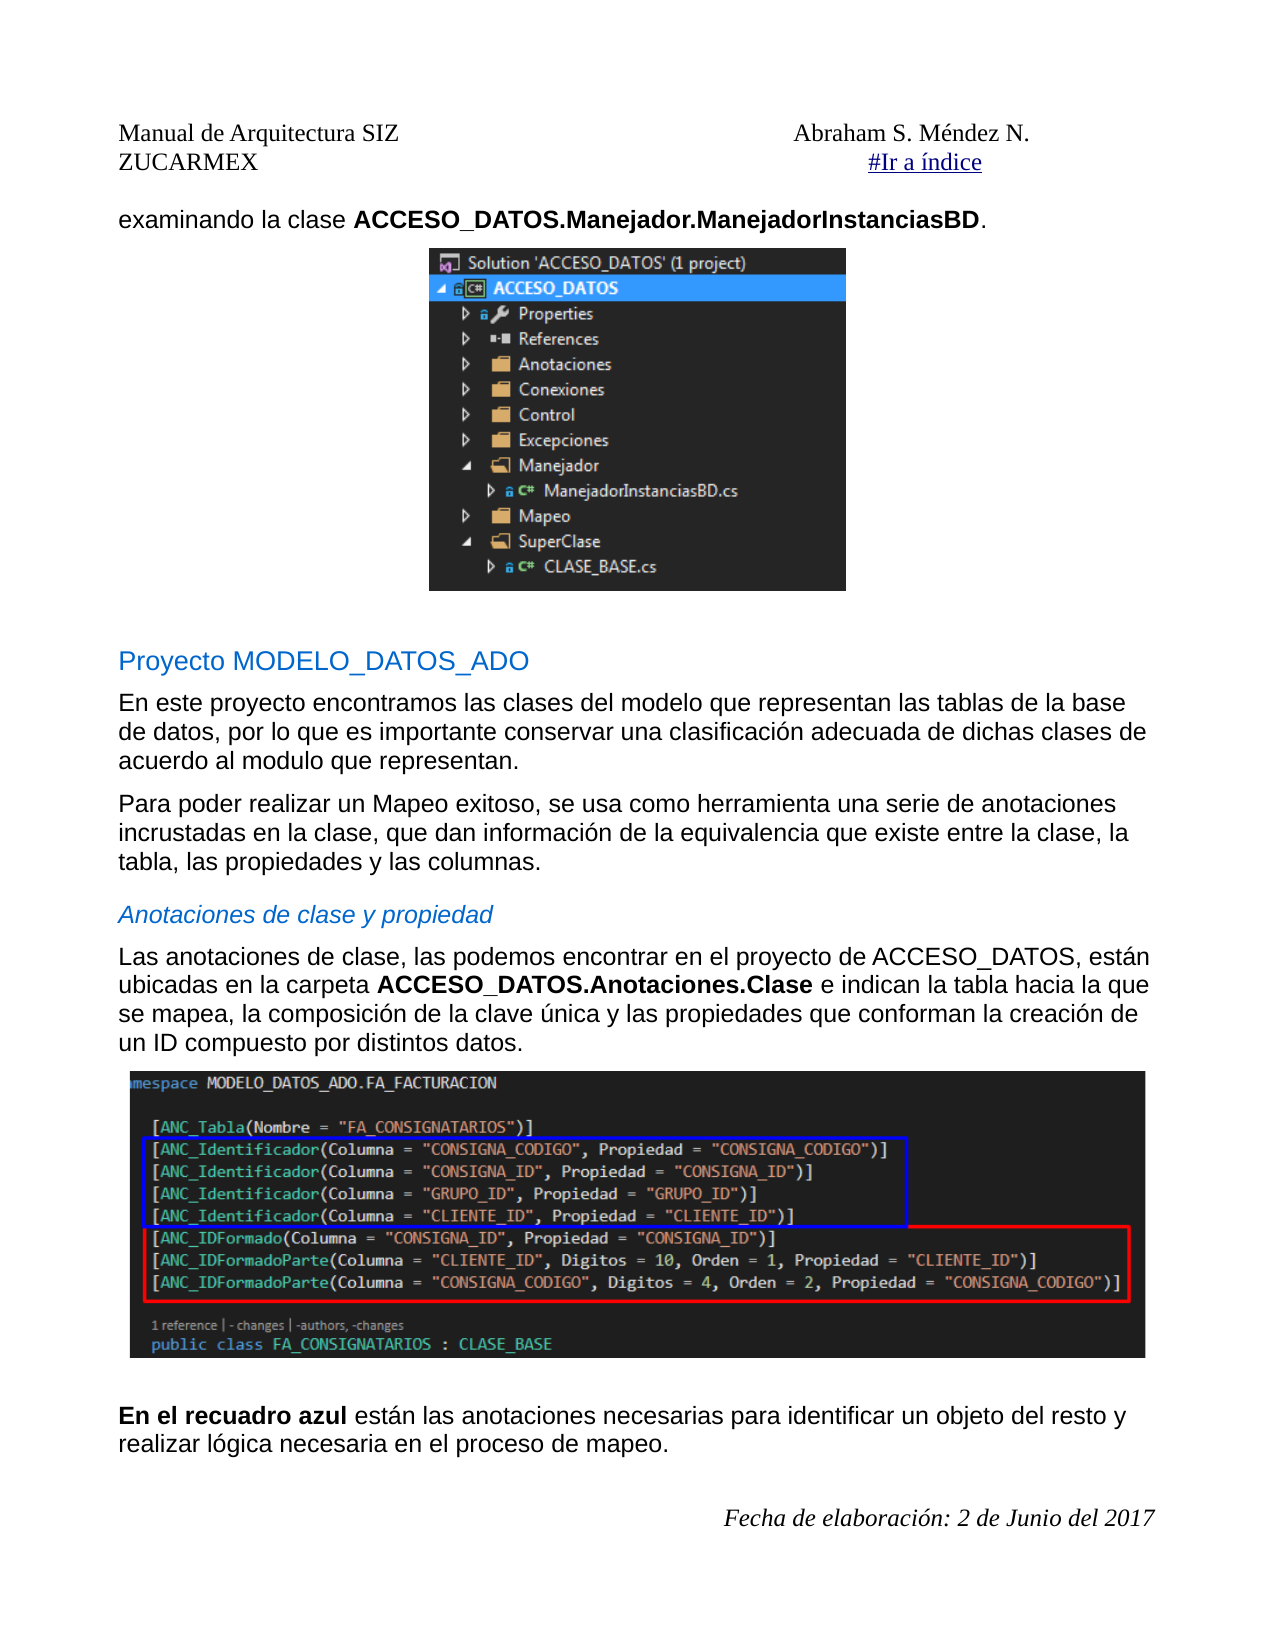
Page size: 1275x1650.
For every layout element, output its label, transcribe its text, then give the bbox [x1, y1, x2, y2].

text En este proyecto encontramos las clases del modelo que representan las tablas de la base de datos, por lo que es importante conservar una clasificación adecuada de dichas clases de acuerdo al modulo que representan. [118, 688, 1157, 774]
picture [429, 248, 846, 591]
picture [129, 1071, 1146, 1358]
text Anotaciones de clase y propiedad [118, 900, 1157, 929]
text En el recuadro azul están las anotaciones necesarias para identificar un objeto del resto y realizar lógica necesaria en el proceso de mapeo. [118, 1401, 1157, 1458]
text Las anotaciones de clase, las podemos encontrar en el proyecto de ACCESO_DATOS, están ubicadas en la carpeta ACCESO_DATOS.Anotaciones.Clase e indican la tabla hacia la que se mapea, la composición de la clave única y las propiedades que conforman la creación de un ID compuesto por distintos datos. [118, 942, 1157, 1057]
text Para poder realizar un Mapeo exitoso, se usa como herramienta una serie de anotaciones incrustadas en la clase, que dan información de la equivalencia que existe entre la clase, la tabla, las propiedades y las columnas. [118, 789, 1157, 875]
text examinando la clase ACCESO_DATOS.Manejador.ManejadorInstanciasBD. [118, 205, 1157, 234]
text Proyecto MODELO_DATOS_ADO [118, 644, 1157, 676]
